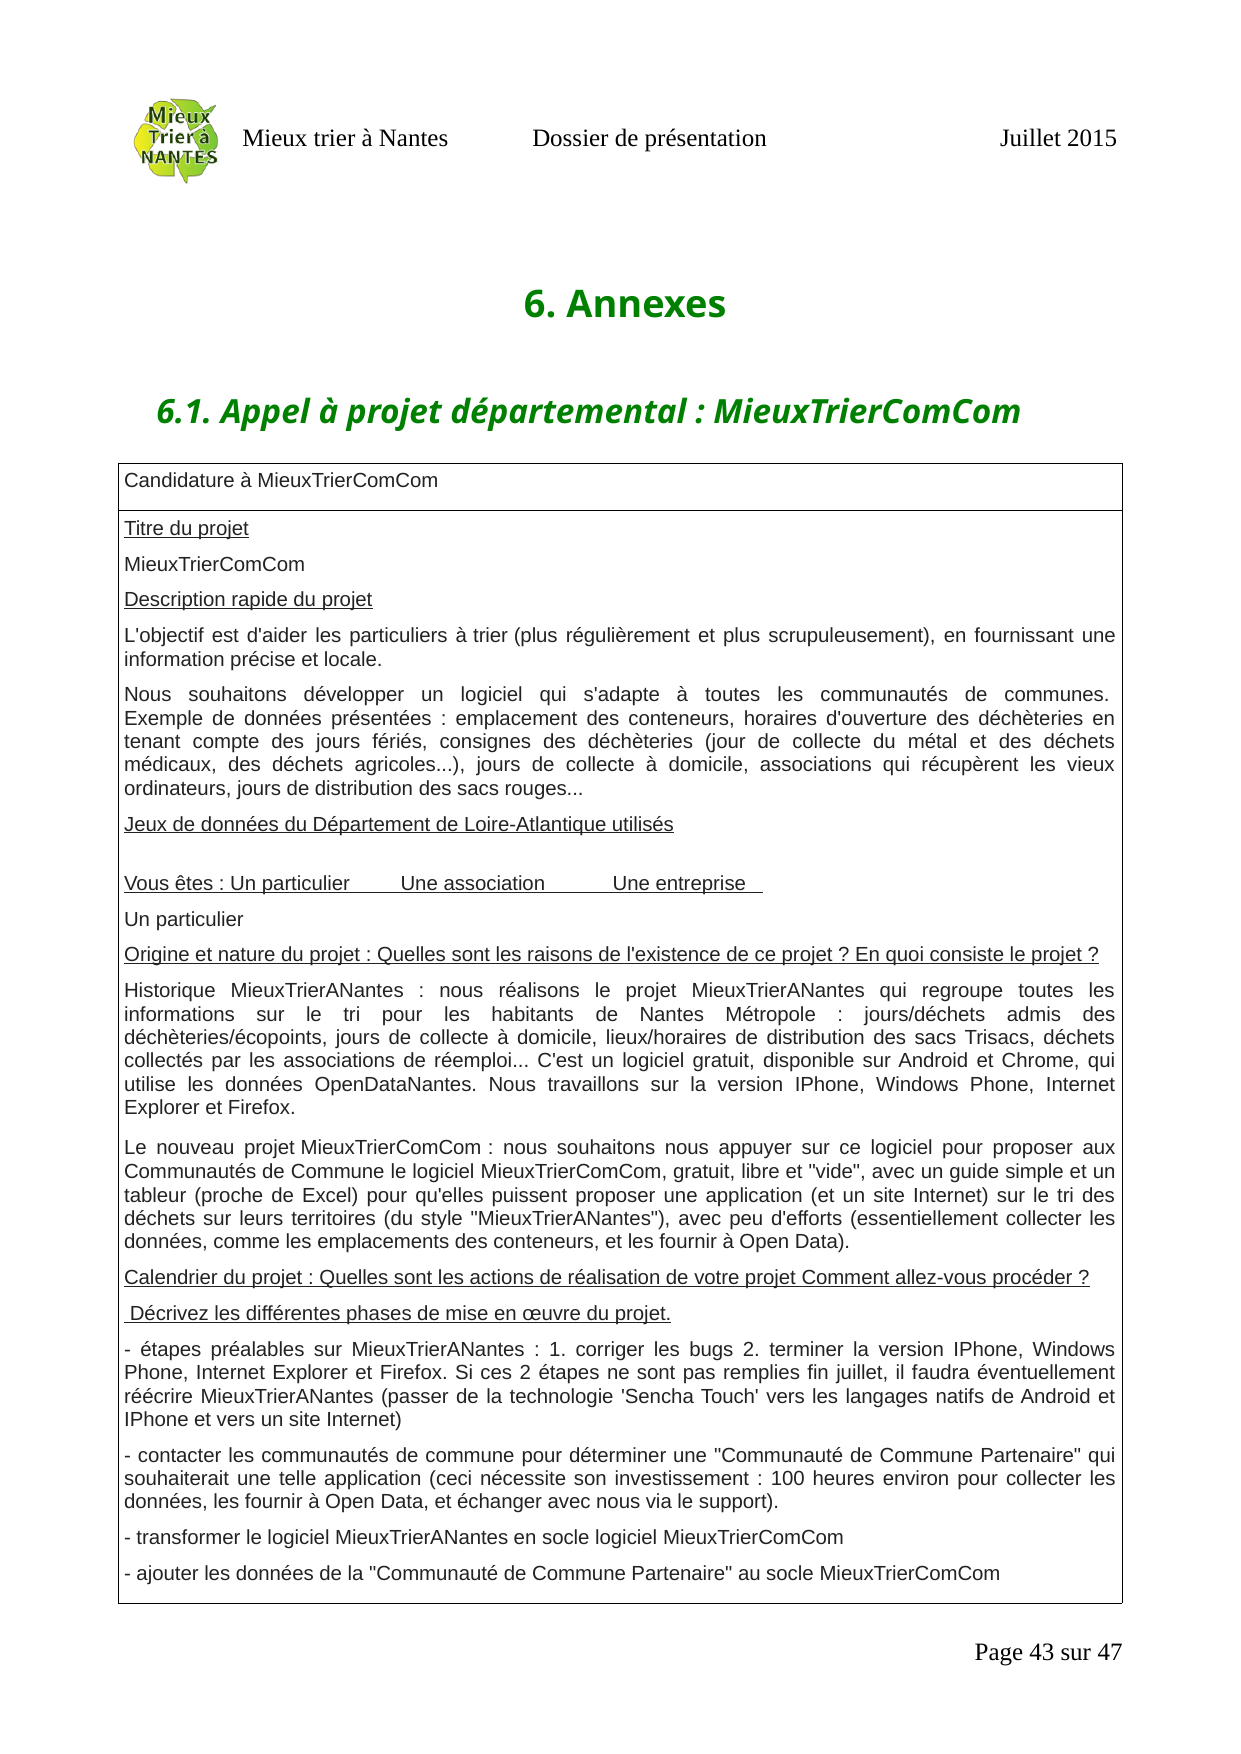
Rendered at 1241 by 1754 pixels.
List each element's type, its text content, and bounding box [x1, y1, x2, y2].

table_header Candidature à MieuxTrierComCom [119, 464, 1122, 510]
subtitle Annexes [118, 277, 1122, 329]
table_cell Titre du projet MieuxTrierComCom Description rapide du projet L'objectif est d'aider les particuliers à trier (plus régulièrement et plus scrupuleusement), en fournissant une information précise et locale. Nous souhaitons développer un logiciel qui s'adapte à toutes les communautés de communes. Exemple de données présentées : emplacement des conteneurs, horaires d'ouverture des déchèteries en tenant compte des jours fériés, consignes des déchèteries (jour de collecte du métal et des déchets médicaux, des déchets agricoles...), jours de collecte à domicile, associations qui récupèrent les vieux ordinateurs, jours de distribution des sacs rouges... Jeux de données du Département de Loire-Atlantique utilisés Vous êtes : Un particulier Une association Une entreprise Un particulier Origine et nature du projet : Quelles sont les raisons de l'existence de ce projet ? En quoi consiste le projet ? Historique MieuxTrierANantes : nous réalisons le projet MieuxTrierANantes qui regroupe toutes les informations sur le tri pour les habitants de Nantes Métropole : jours/déchets admis des déchèteries/écopoints, jours de collecte à domicile, lieux/horaires de distribution des sacs Trisacs, déchets collectés par les associations de réemploi... C'est un logiciel gratuit, disponible sur Android et Chrome, qui utilise les données OpenDataNantes. Nous travaillons sur la version IPhone, Windows Phone, Internet Explorer et Firefox. Le nouveau projet MieuxTrierComCom : nous souhaitons nous appuyer sur ce logiciel pour proposer aux Communautés de Commune le logiciel MieuxTrierComCom, gratuit, libre et "vide", avec un guide simple et un tableur (proche de Excel) pour qu'elles puissent proposer une application (et un site Internet) sur le tri des déchets sur leurs territoires (du style "MieuxTrierANantes"), avec peu d'efforts (essentiellement collecter les données, comme les emplacements des conteneurs, et les fournir à Open Data). Calendrier du projet : Quelles sont les actions de réalisation de votre projet Comment allez-vous procéder ? Décrivez les différentes phases de mise en œuvre du projet. - étapes préalables sur MieuxTrierANantes : 1. corriger les bugs 2. terminer la version IPhone, Windows Phone, Internet Explorer et Firefox. Si ces 2 étapes ne sont pas remplies fin juillet, il faudra éventuellement réécrire MieuxTrierANantes (passer de la technologie 'Sencha Touch' vers les langages natifs de Android et IPhone et vers un site Internet) - contacter les communautés de commune pour déterminer une "Communauté de Commune Partenaire" qui souhaiterait une telle application (ceci nécessite son investissement : 100 heures environ pour collecter les données, les fournir à Open Data, et échanger avec nous via le support). - transformer le logiciel MieuxTrierANantes en socle logiciel MieuxTrierComCom - ajouter les données de la "Communauté de Commune Partenaire" au socle MieuxTrierComCom [119, 511, 1122, 1603]
picture [131, 95, 221, 185]
subtitle Appel à projet départemental : MieuxTrierComCom [148, 388, 1122, 433]
